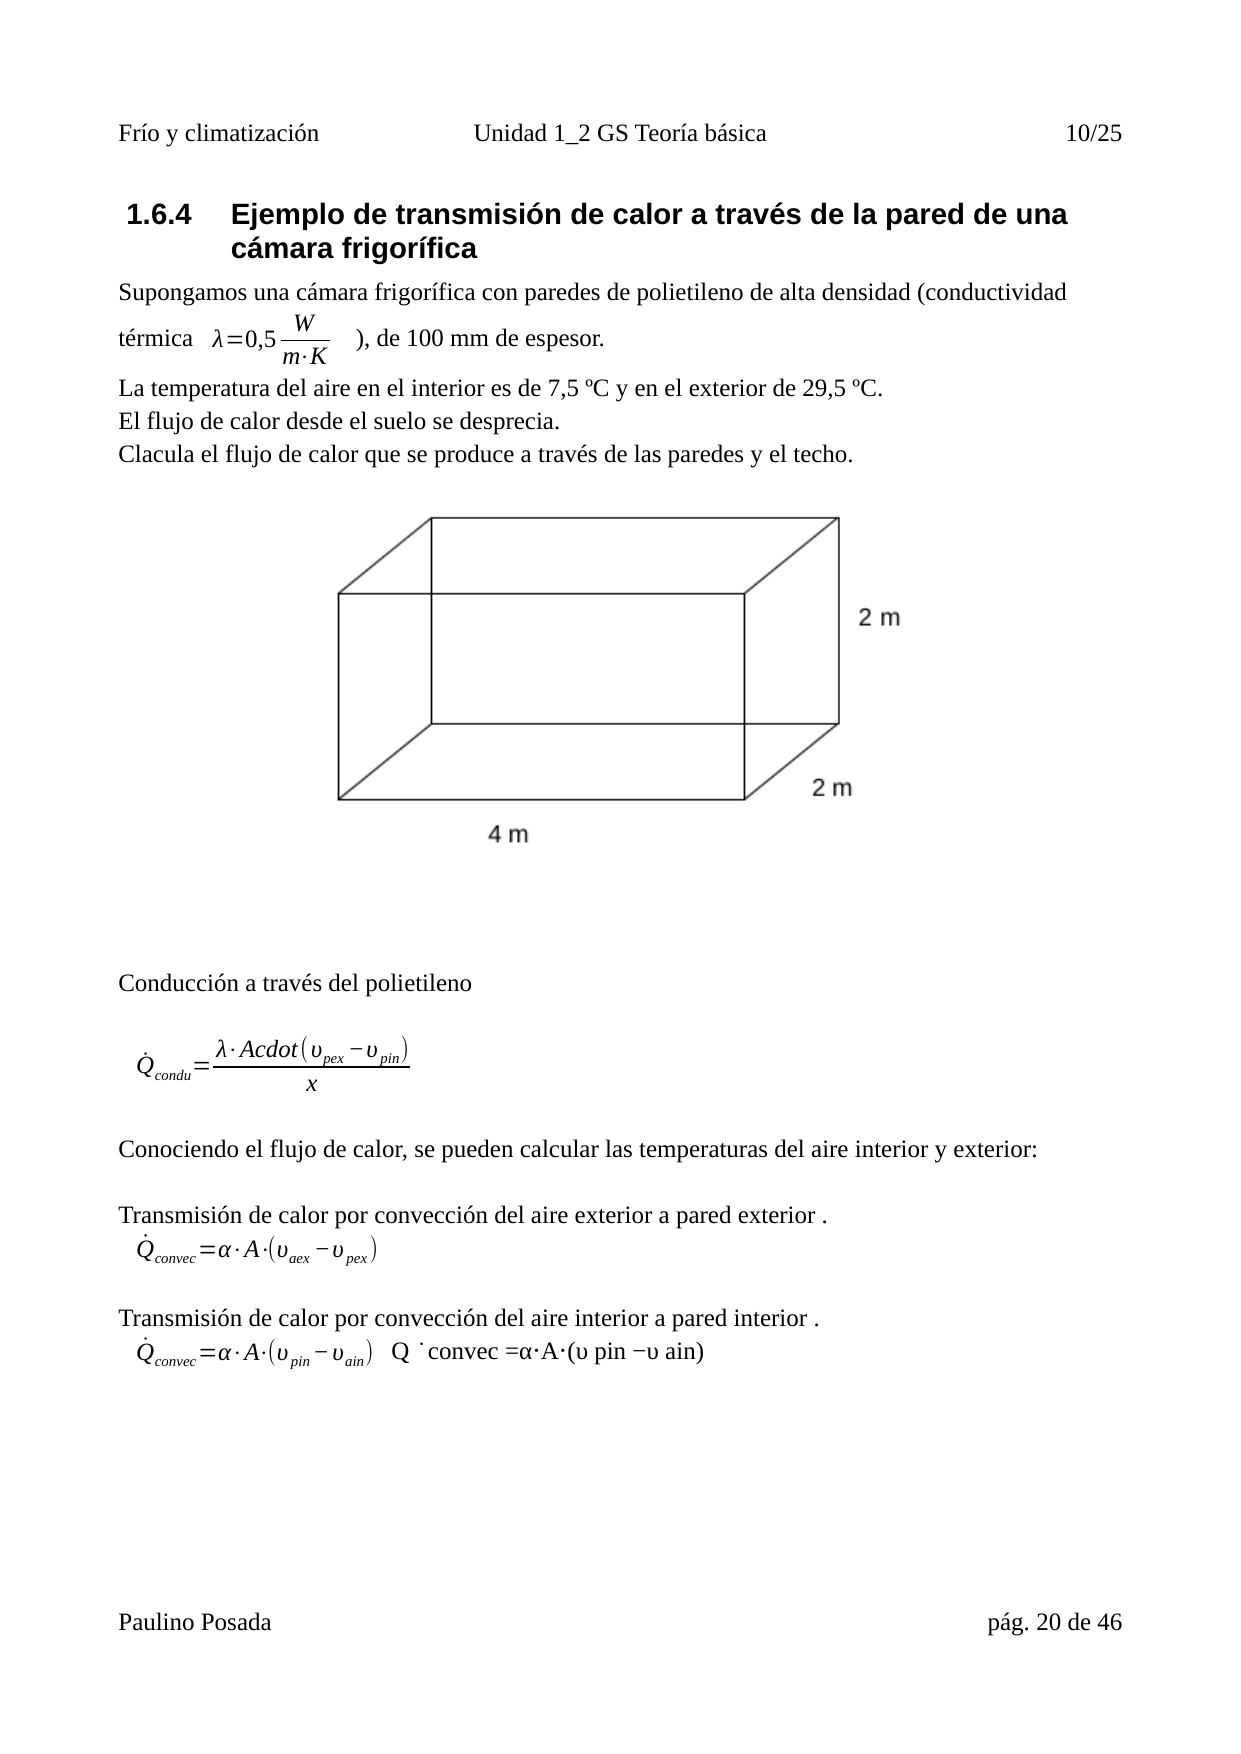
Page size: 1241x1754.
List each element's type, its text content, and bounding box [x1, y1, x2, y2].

text Conociendo el flujo de calor, se pueden calcular las temperaturas del aire interior y exterior: [118, 1134, 1122, 1163]
text Transmisión de calor por convección del aire interior a pared interior . [118, 1303, 1122, 1332]
text Clacula el flujo de calor que se produce a través de las paredes y el techo. [118, 439, 1122, 468]
subtitle Ejemplo de transmisión de calor a través de la pared de una cámara frigorífica [118, 197, 1122, 265]
text El flujo de calor desde el suelo se desprecia. [118, 406, 1122, 435]
text La temperatura del aire en el interior es de 7,5 ºC y en el exterior de 29,5 ºC. [118, 373, 1122, 402]
text Transmisión de calor por convección del aire exterior a pared exterior . [118, 1200, 1122, 1229]
text Q ̇ convec =α⋅A⋅(υ pin −υ ain) [118, 1336, 1122, 1369]
text Supongamos una cámara frigorífica con paredes de polietileno de alta densidad (conductividad térmica ), de 100 mm de espesor. [118, 277, 1122, 369]
picture [321, 505, 919, 855]
text Conducción a través del polietileno [118, 968, 1122, 997]
